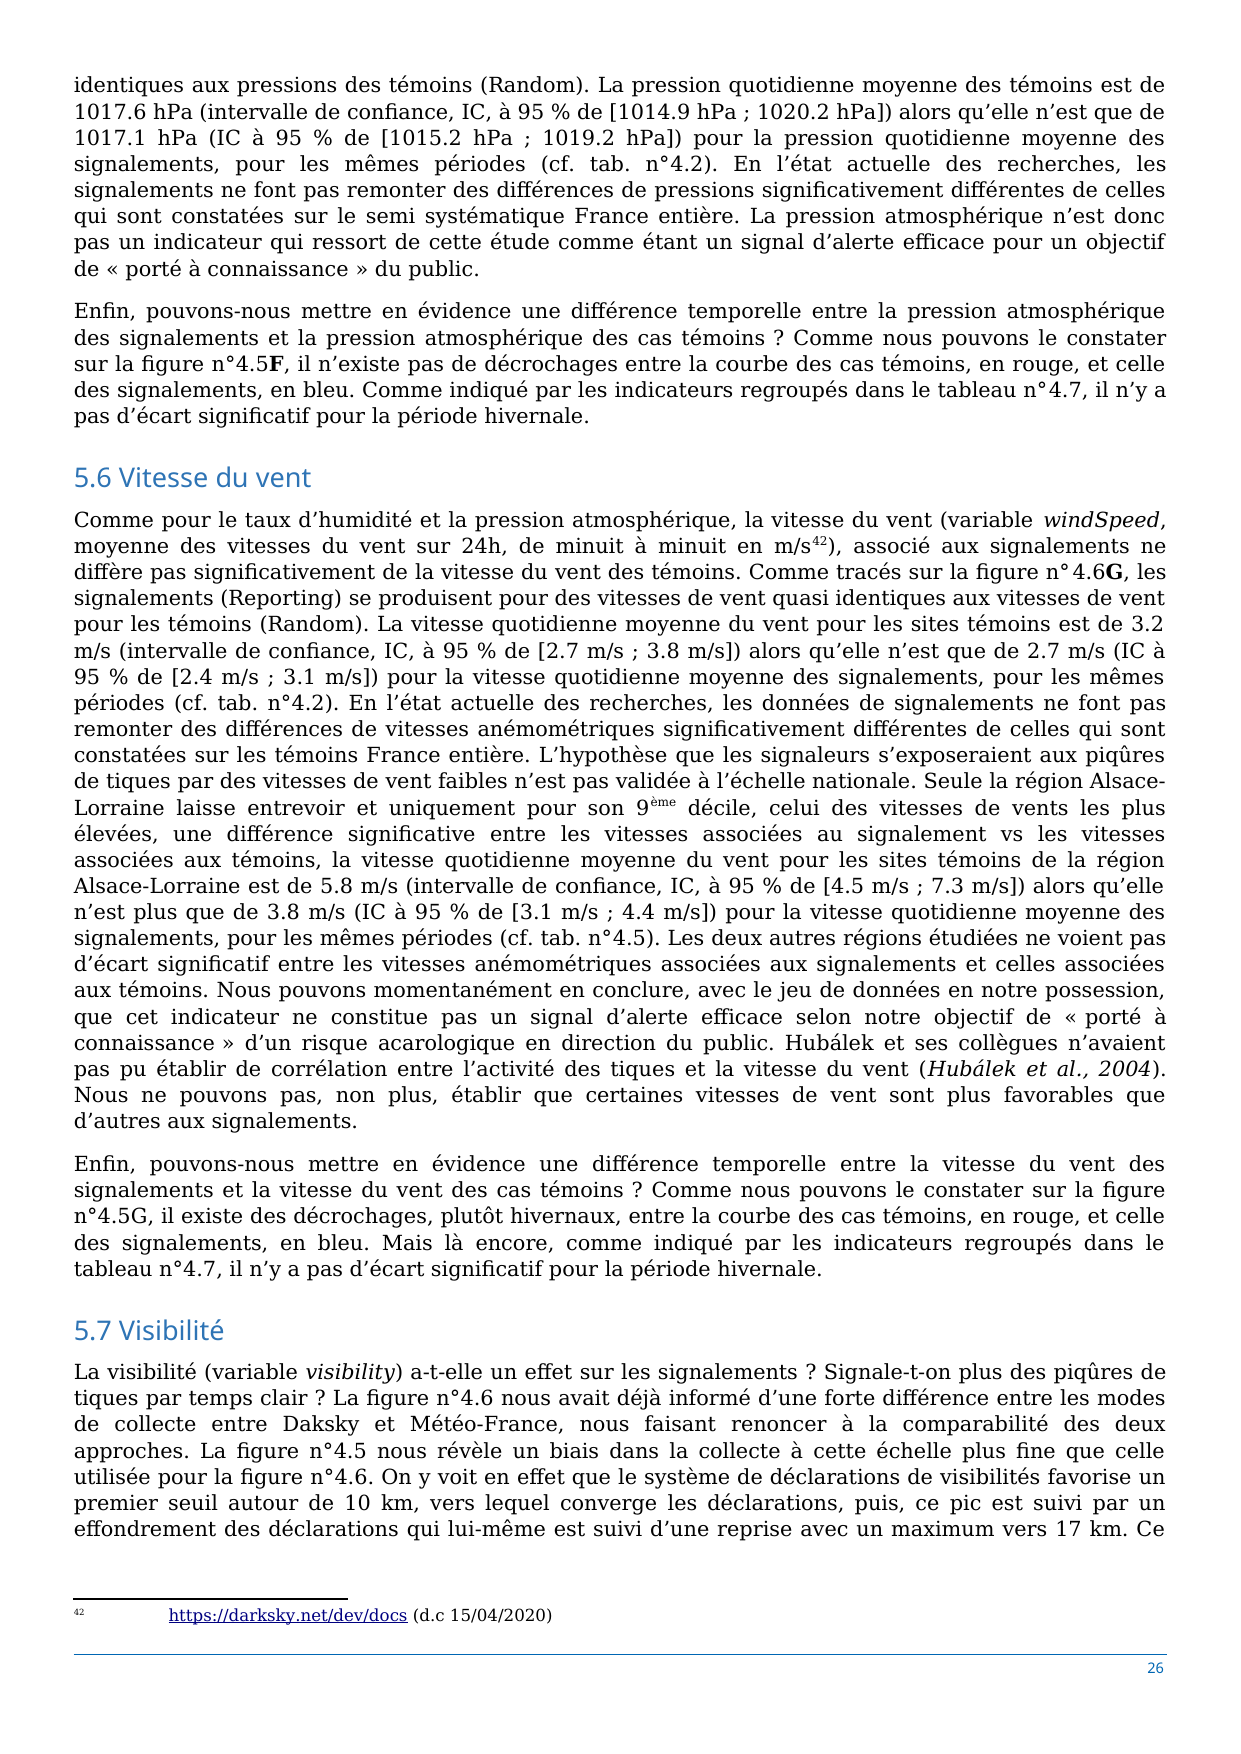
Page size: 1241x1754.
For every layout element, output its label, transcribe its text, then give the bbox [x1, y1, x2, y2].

text Enfin, pouvons-nous mettre en évidence une différence temporelle entre la vitesse du vent des signalements et la vitesse du vent des cas témoins ? Comme nous pouvons le constater sur la figure n°4.5G, il existe des décrochages, plutôt hivernaux, entre la courbe des cas témoins, en rouge, et celle des signalements, en bleu. Mais là encore, comme indiqué par les indicateurs regroupés dans le tableau n°4.7, il n’y a pas d’écart significatif pour la période hivernale. [73, 1152, 1167, 1281]
text identiques aux pressions des témoins (Random). La pression quotidienne moyenne des témoins est de 1017.6 hPa (intervalle de confiance, IC, à 95 % de [1014.9 hPa ; 1020.2 hPa]) alors qu’elle n’est que de 1017.1 hPa (IC à 95 % de [1015.2 hPa ; 1019.2 hPa]) pour la pression quotidienne moyenne des signalements, pour les mêmes périodes (cf. tab. n°4.2). En l’état actuelle des recherches, les signalements ne font pas remonter des différences de pressions significativement différentes de celles qui sont constatées sur le semi systématique France entière. La pression atmosphérique n’est donc pas un indicateur qui ressort de cette étude comme étant un signal d’alerte efficace pour un objectif de « porté à connaissance » du public. [73, 73, 1167, 281]
text Enfin, pouvons-nous mettre en évidence une différence temporelle entre la pression atmosphérique des signalements et la pression atmosphérique des cas témoins ? Comme nous pouvons le constater sur la figure n°4.5F, il n’existe pas de décrochages entre la courbe des cas témoins, en rouge, et celle des signalements, en bleu. Comme indiqué par les indicateurs regroupés dans le tableau n°4.7, il n’y a pas d’écart significatif pour la période hivernale. [73, 299, 1167, 428]
subtitle 5.6 Vitesse du vent [73, 459, 1167, 496]
text La visibilité (variable visibility) a-t-elle un effet sur les signalements ? Signale-t-on plus des piqûres de tiques par temps clair ? La figure n°4.6 nous avait déjà informé d’une forte différence entre les modes de collecte entre Daksky et Météo-France, nous faisant renoncer à la comparabilité des deux approches. La figure n°4.5 nous révèle un biais dans la collecte à cette échelle plus fine que celle utilisée pour la figure n°4.6. On y voit en effet que le système de déclarations de visibilités favorise un premier seuil autour de 10 km, vers lequel converge les déclarations, puis, ce pic est suivi par un effondrement des déclarations qui lui-même est suivi d’une reprise avec un maximum vers 17 km. Ce [73, 1360, 1167, 1541]
text https://darksky.net/dev/docs (d.c 15/04/2020) [73, 1606, 1167, 1625]
subtitle 5.7 Visibilité [73, 1311, 1167, 1348]
text Comme pour le taux d’humidité et la pression atmosphérique, la vitesse du vent (variable windSpeed, moyenne des vitesses du vent sur 24h, de minuit à minuit en m/s), associé aux signalements ne diffère pas significativement de la vitesse du vent des témoins. Comme tracés sur la figure n°4.6G, les signalements (Reporting) se produisent pour des vitesses de vent quasi identiques aux vitesses de vent pour les témoins (Random). La vitesse quotidienne moyenne du vent pour les sites témoins est de 3.2 m/s (intervalle de confiance, IC, à 95 % de [2.7 m/s ; 3.8 m/s]) alors qu’elle n’est que de 2.7 m/s (IC à 95 % de [2.4 m/s ; 3.1 m/s]) pour la vitesse quotidienne moyenne des signalements, pour les mêmes périodes (cf. tab. n°4.2). En l’état actuelle des recherches, les données de signalements ne font pas remonter des différences de vitesses anémométriques significativement différentes de celles qui sont constatées sur les témoins France entière. L’hypothèse que les signaleurs s’exposeraient aux piqûres de tiques par des vitesses de vent faibles n’est pas validée à l’échelle nationale. Seule la région Alsace-Lorraine laisse entrevoir et uniquement pour son 9ème décile, celui des vitesses de vents les plus élevées, une différence significative entre les vitesses associées au signalement vs les vitesses associées aux témoins, la vitesse quotidienne moyenne du vent pour les sites témoins de la région Alsace-Lorraine est de 5.8 m/s (intervalle de confiance, IC, à 95 % de [4.5 m/s ; 7.3 m/s]) alors qu’elle n’est plus que de 3.8 m/s (IC à 95 % de [3.1 m/s ; 4.4 m/s]) pour la vitesse quotidienne moyenne des signalements, pour les mêmes périodes (cf. tab. n°4.5). Les deux autres régions étudiées ne voient pas d’écart significatif entre les vitesses anémométriques associées aux signalements et celles associées aux témoins. Nous pouvons momentanément en conclure, avec le jeu de données en notre possession, que cet indicateur ne constitue pas un signal d’alerte efficace selon notre objectif de « porté à connaissance » d’un risque acarologique en direction du public. Hubálek et ses collègues n’avaient pas pu établir de corrélation entre l’activité des tiques et la vitesse du vent (Hubálek et al., 2004). Nous ne pouvons pas, non plus, établir que certaines vitesses de vent sont plus favorables que d’autres aux signalements. [73, 508, 1167, 1133]
